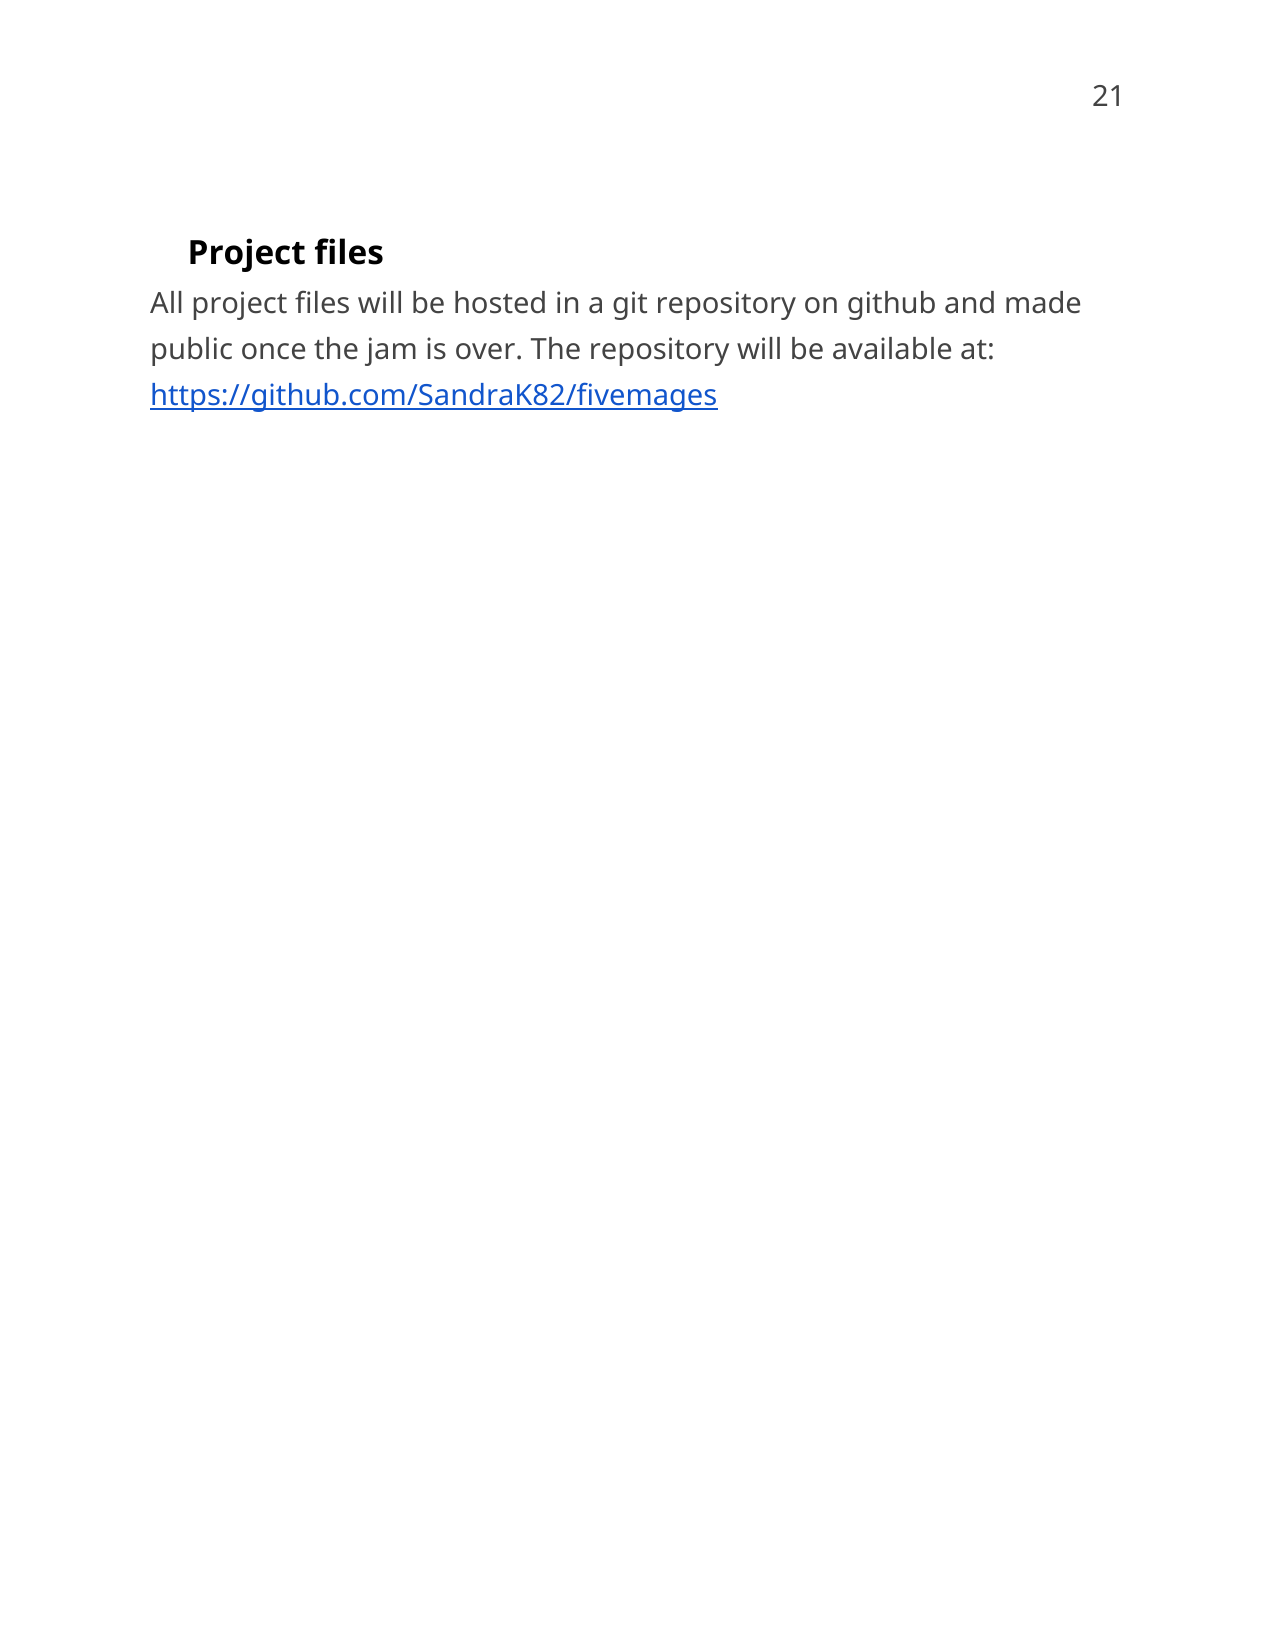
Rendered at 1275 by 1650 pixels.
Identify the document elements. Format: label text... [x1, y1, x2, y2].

text All project files will be hosted in a git repository on github and made public once the jam is over. The repository will be available at: https://github.com/SandraK82/fivemages [150, 283, 1125, 414]
subtitle Project files [187, 229, 1125, 274]
